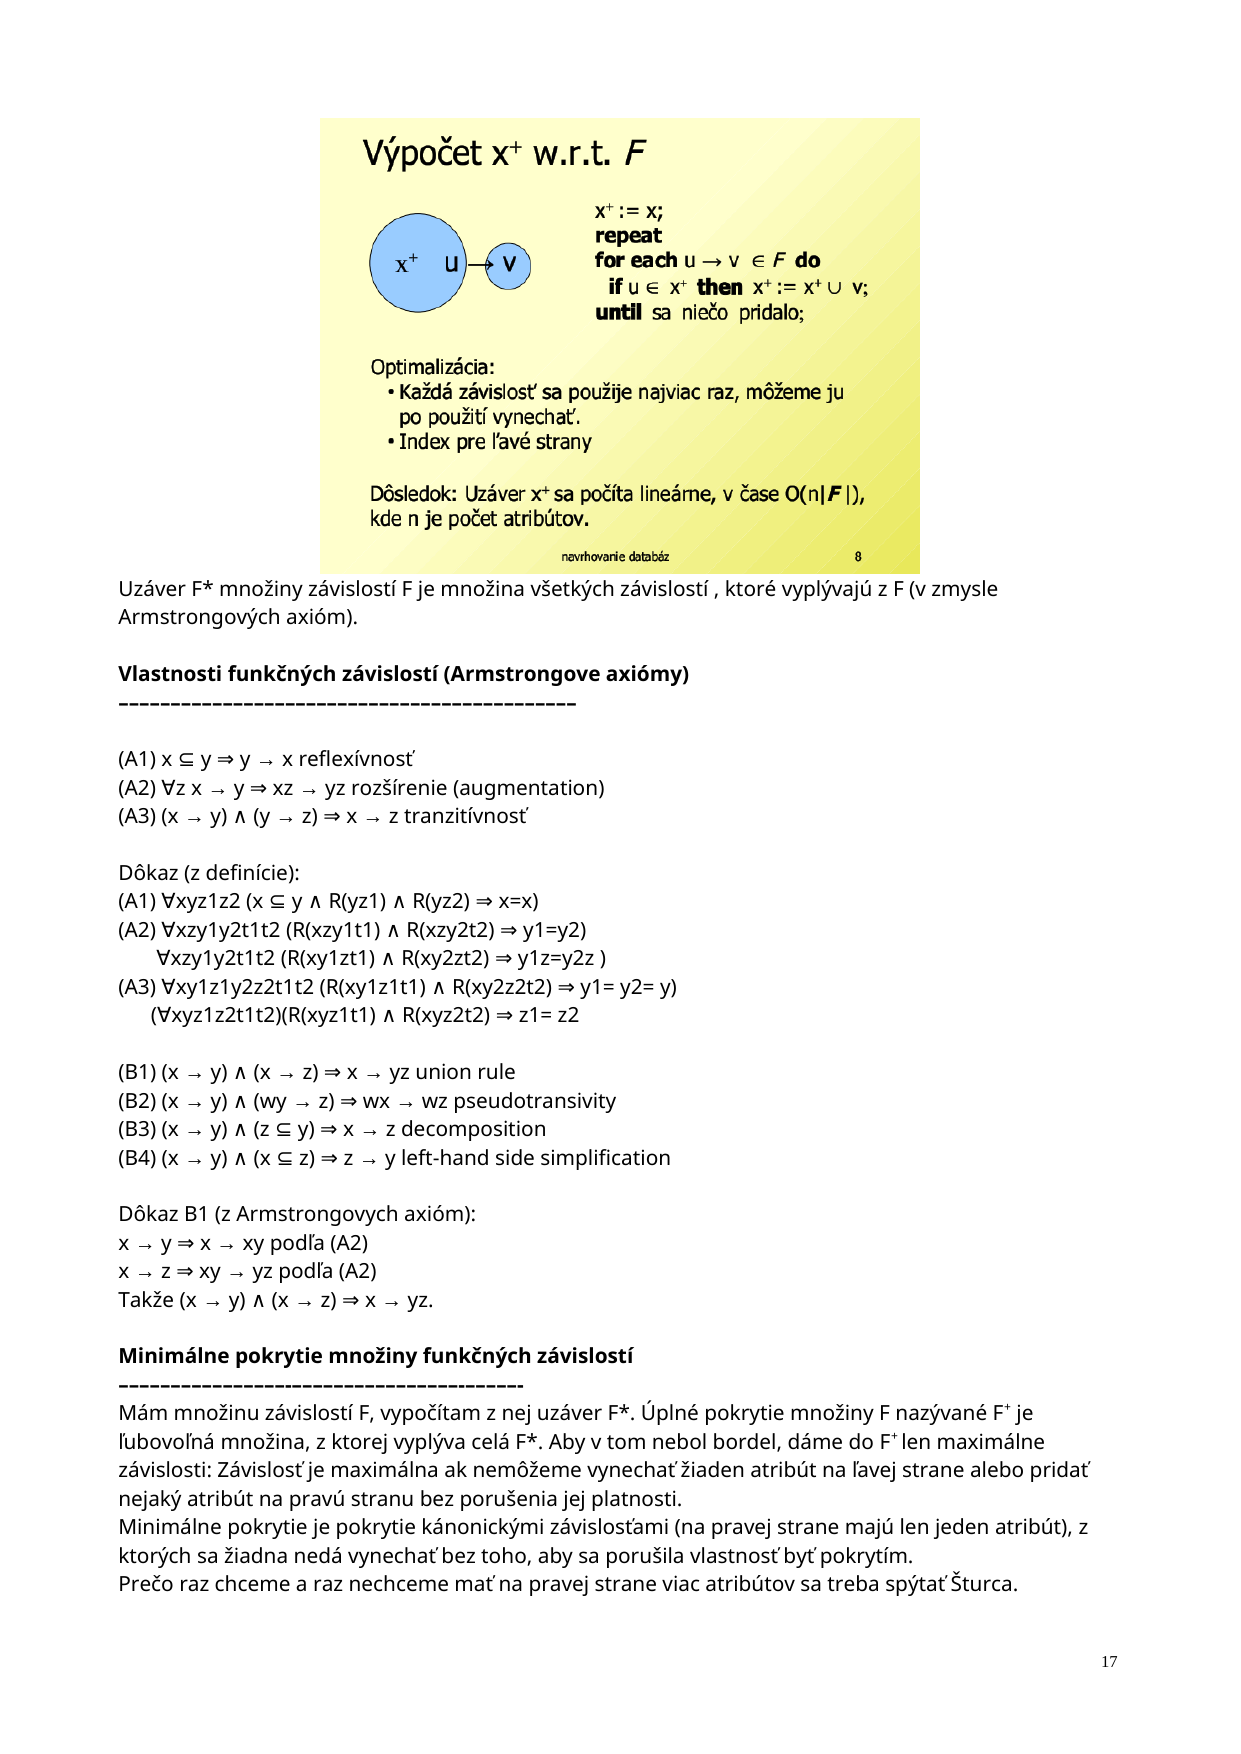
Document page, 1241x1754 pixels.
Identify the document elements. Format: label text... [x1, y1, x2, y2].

text Prečo raz chceme a raz nechceme mať na pravej strane viac atribútov sa treba spýtať Šturca. [118, 1569, 1122, 1598]
text x → z ⇒ xy → yz podľa (A2) [118, 1256, 1122, 1285]
text (A3) (x → y) ∧ (y → z) ⇒ x → z tranzitívnosť [118, 801, 1122, 830]
text Dôkaz B1 (z Armstrongovych axióm): [118, 1199, 1122, 1228]
text (B1) (x → y) ∧ (x → z) ⇒ x → yz union rule [118, 1057, 1122, 1086]
text –––––––––––––––––––––––––––––––––––––––––––– [118, 688, 1122, 716]
text (B4) (x → y) ∧ (x ⊆ z) ⇒ z → y left-hand side simplification [118, 1143, 1122, 1171]
text (B3) (x → y) ∧ (z ⊆ y) ⇒ x → z decomposition [118, 1114, 1122, 1143]
text (A2) ∀xzy1y2t1t2 (R(xzy1t1) ∧ R(xzy2t2) ⇒ y1=y2) [118, 915, 1122, 943]
text (∀xyz1z2t1t2)(R(xyz1t1) ∧ R(xyz2t2) ⇒ z1= z2 [118, 1000, 1122, 1029]
picture [320, 118, 920, 574]
text Minimálne pokrytie je pokrytie kánonickými závislosťami (na pravej strane majú len jeden atribút), z ktorých sa žiadna nedá vynechať bez toho, aby sa porušila vlastnosť byť pokrytím. [118, 1512, 1122, 1569]
text (A1) x ⊆ y ⇒ y → x reflexívnosť [118, 744, 1122, 773]
text (B2) (x → y) ∧ (wy → z) ⇒ wx → wz pseudotransivity [118, 1086, 1122, 1114]
text Minimálne pokrytie množiny funkčných závislostí [118, 1342, 1122, 1370]
text Vlastnosti funkčných závislostí (Armstrongove axiómy) [118, 659, 1122, 688]
text Takže (x → y) ∧ (x → z) ⇒ x → yz. [118, 1285, 1122, 1313]
text ∀xzy1y2t1t2 (R(xy1zt1) ∧ R(xy2zt2) ⇒ y1z=y2z ) [118, 943, 1122, 972]
text (A3) ∀xy1z1y2z2t1t2 (R(xy1z1t1) ∧ R(xy2z2t2) ⇒ y1= y2= y) [118, 972, 1122, 1000]
text (A1) ∀xyz1z2 (x ⊆ y ∧ R(yz1) ∧ R(yz2) ⇒ x=x) [118, 887, 1122, 915]
text Uzáver F* množiny závislostí F je množina všetkých závislostí , ktoré vyplývajú z F (v zmysle Armstrongových axióm). [118, 118, 1122, 631]
text Dôkaz (z definície): [118, 858, 1122, 887]
text ––––––––––––––––-––––––––––––––––-–––––- Mám množinu závislostí F, vypočítam z nej uzáver F*. Úplné pokrytie množiny F nazývané F+ je ľubovoľná množina, z ktorej vyplýva celá F*. Aby v tom nebol bordel, dáme do F+ len maximálne závislosti: Závislosť je maximálna ak nemôžeme vynechať žiaden atribút na ľavej strane alebo pridať nejaký atribút na pravú stranu bez porušenia jej platnosti. [118, 1370, 1122, 1512]
text x → y ⇒ x → xy podľa (A2) [118, 1228, 1122, 1256]
text (A2) ∀z x → y ⇒ xz → yz rozšírenie (augmentation) [118, 773, 1122, 801]
